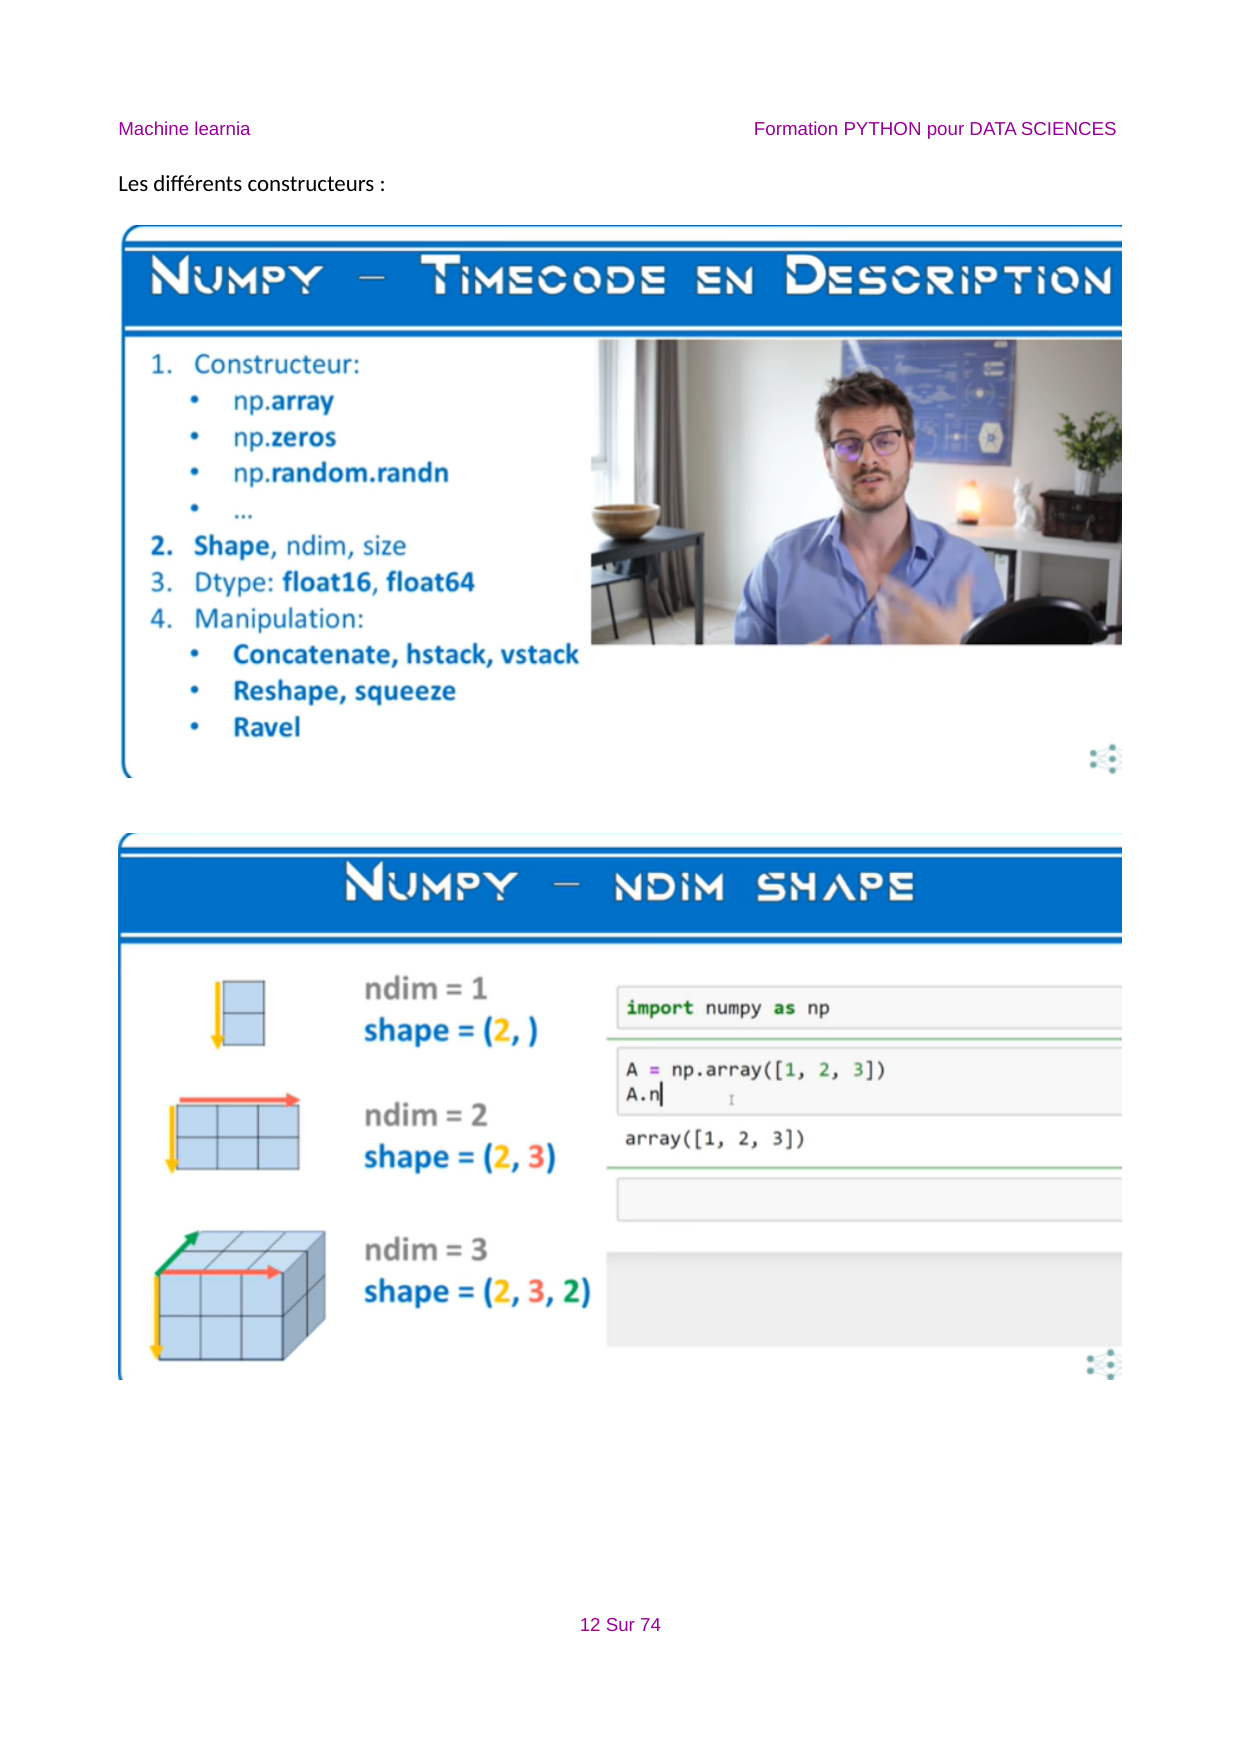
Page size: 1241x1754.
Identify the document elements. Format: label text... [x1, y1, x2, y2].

text Les différents constructeurs : [118, 169, 1122, 197]
picture [118, 225, 1122, 778]
picture [118, 833, 1122, 1380]
